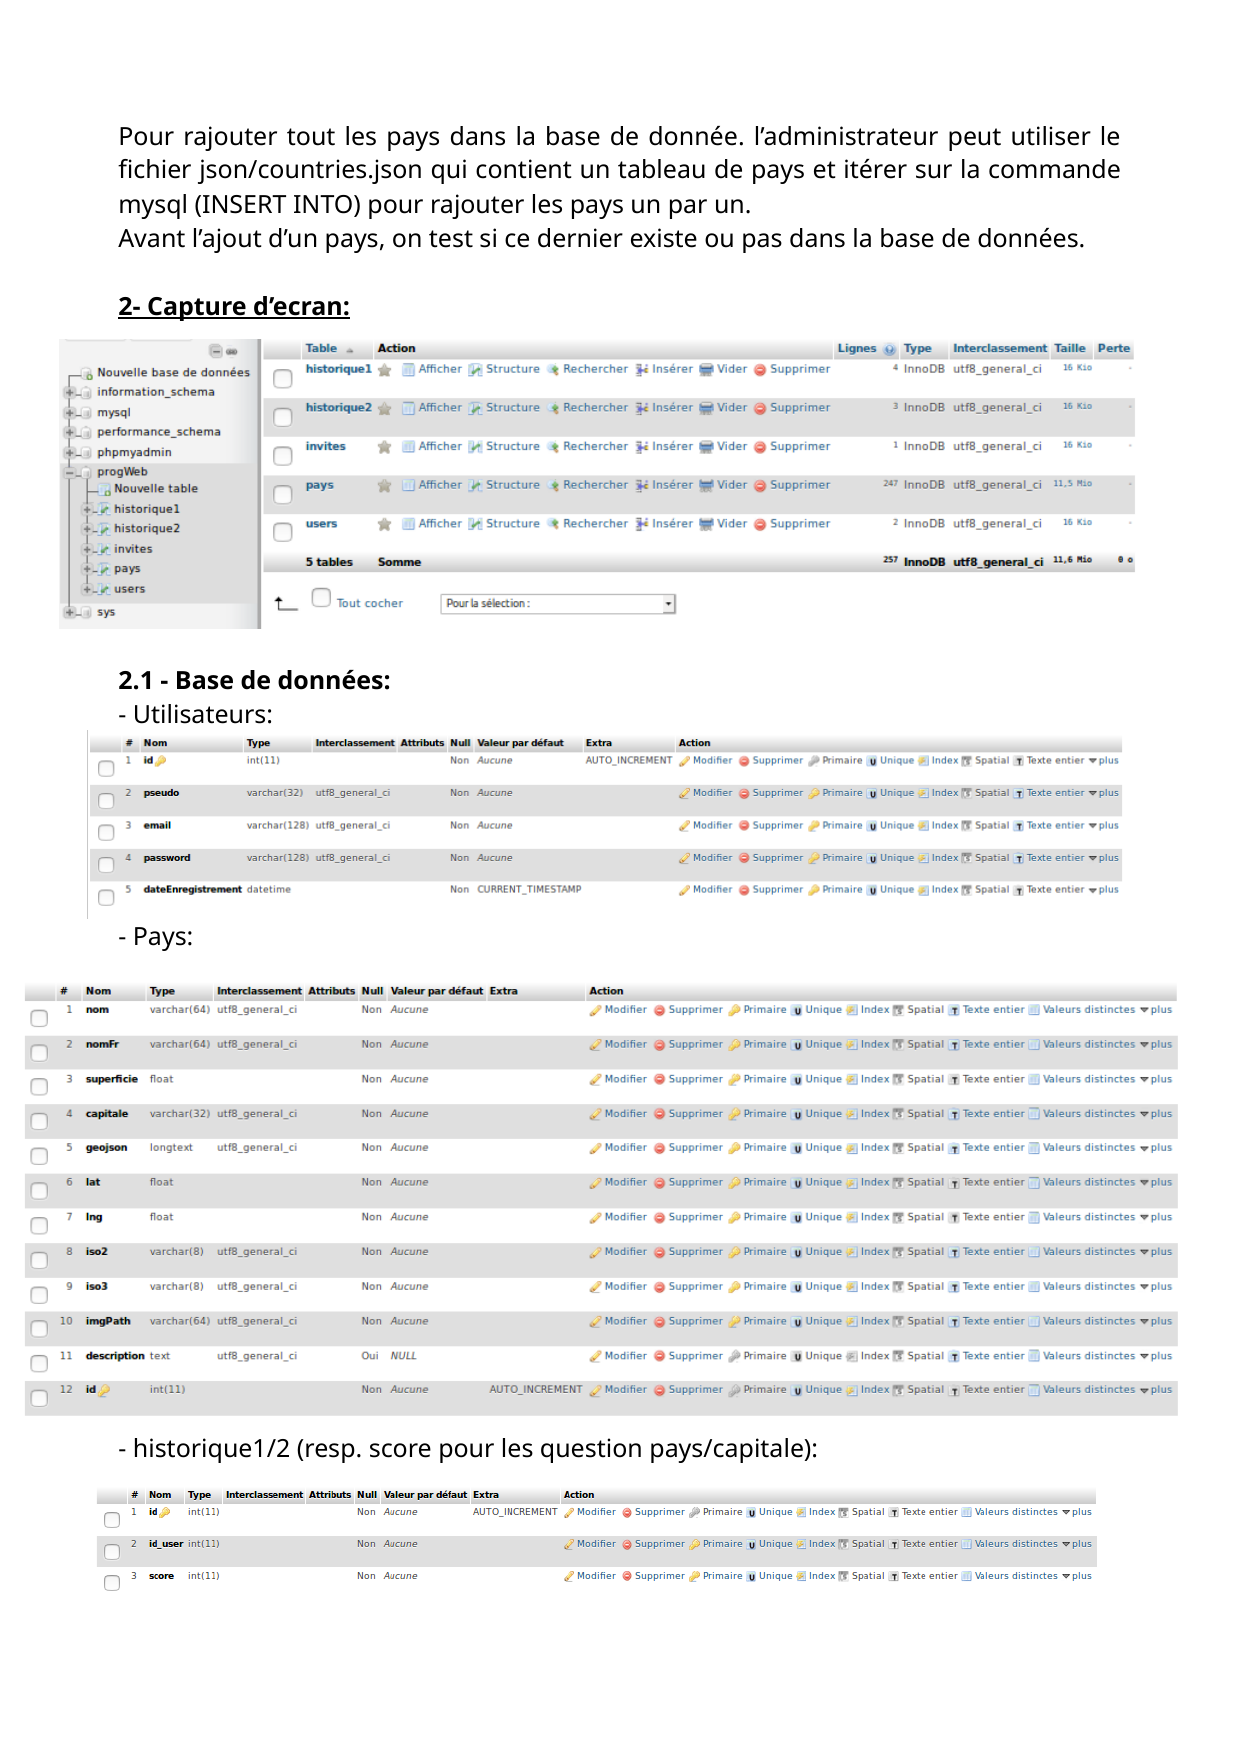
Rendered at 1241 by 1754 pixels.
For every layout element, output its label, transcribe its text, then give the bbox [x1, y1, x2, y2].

text - historique1/2 (resp. score pour les question pays/capitale): [118, 1431, 1122, 1464]
picture [96, 1478, 1101, 1606]
text Avant l’ajout d’un pays, on test si ce dernier existe ou pas dans la base de données. [118, 220, 1122, 254]
text Pour rajouter tout les pays dans la base de donnée. l’administrateur peut utiliser le fichier json/countries.json qui contient un tableau de pays et itérer sur la commande mysql (INSERT INTO) pour rajouter les pays un par un. [118, 118, 1122, 220]
text - Utilisateurs: [118, 696, 1122, 730]
text - Pays: [118, 919, 1122, 952]
picture [59, 339, 1182, 629]
picture [87, 730, 1123, 919]
text [118, 952, 1122, 975]
text 2.1 - Base de données: [118, 662, 1122, 696]
picture [24, 975, 1192, 1431]
text 2- Capture d’ecran: [118, 288, 1122, 322]
